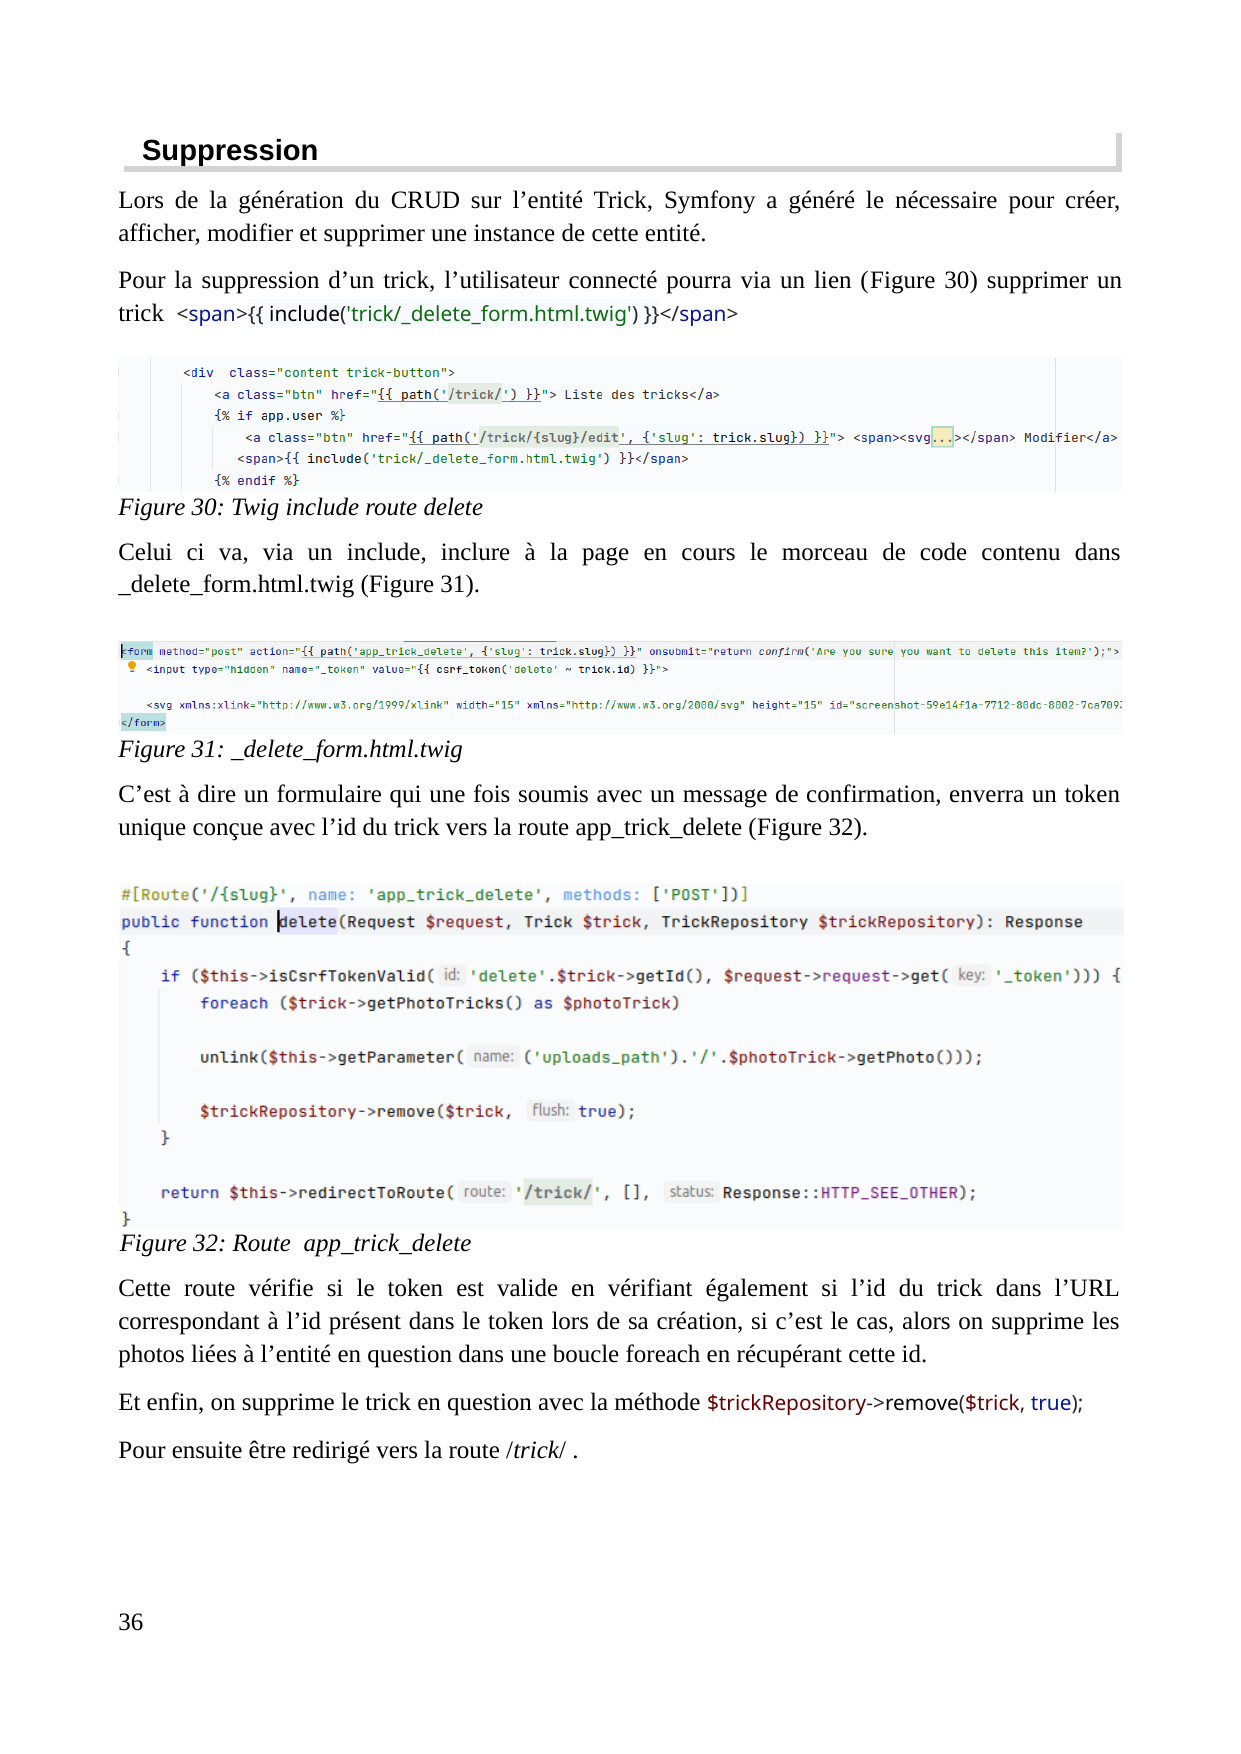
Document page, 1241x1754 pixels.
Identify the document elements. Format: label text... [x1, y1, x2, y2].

text Figure 31: _delete_form.html.twig [118, 734, 1122, 763]
subtitle Suppression [118, 133, 1116, 166]
text Et enfin, on supprime le trick en question avec la méthode $trickRepository->remove($trick, true); [118, 1387, 1122, 1416]
text [118, 617, 1122, 641]
text [118, 347, 1122, 358]
text Cette route vérifie si le token est valide en vérifiant également si l’id du trick dans l’URL correspondant à l’id présent dans le token lors de sa création, si c’est le cas, alors on supprime les photos liées à l’entité en question dans une boucle foreach en récupérant cette id. [118, 859, 1123, 1368]
picture [118, 358, 1123, 492]
picture [118, 641, 1123, 734]
picture [119, 884, 1124, 1229]
text Figure 30: Twig include route delete [118, 492, 1122, 521]
text C’est à dire un formulaire qui une fois soumis avec un message de confirmation, enverra un token unique conçue avec l’id du trick vers la route app_trick_delete (Figure 32). [118, 763, 1122, 841]
text Figure 32: Route app_trick_delete [119, 1229, 1123, 1257]
text Lors de la génération du CRUD sur l’entité Trick, Symfony a généré le nécessaire pour créer, afficher, modifier et supprimer une instance de cette entité. [118, 185, 1122, 246]
text Celui ci va, via un include, inclure à la page en cours le morceau de code contenu dans _delete_form.html.twig (Figure 31). [118, 521, 1122, 598]
text Pour la suppression d’un trick, l’utilisateur connecté pourra via un lien (Figure 30) supprimer un trick <span>{{ include('trick/_delete_form.html.twig') }}</span> [118, 265, 1122, 328]
text Pour ensuite être redirigé vers la route /trick/ . [118, 1435, 1122, 1464]
